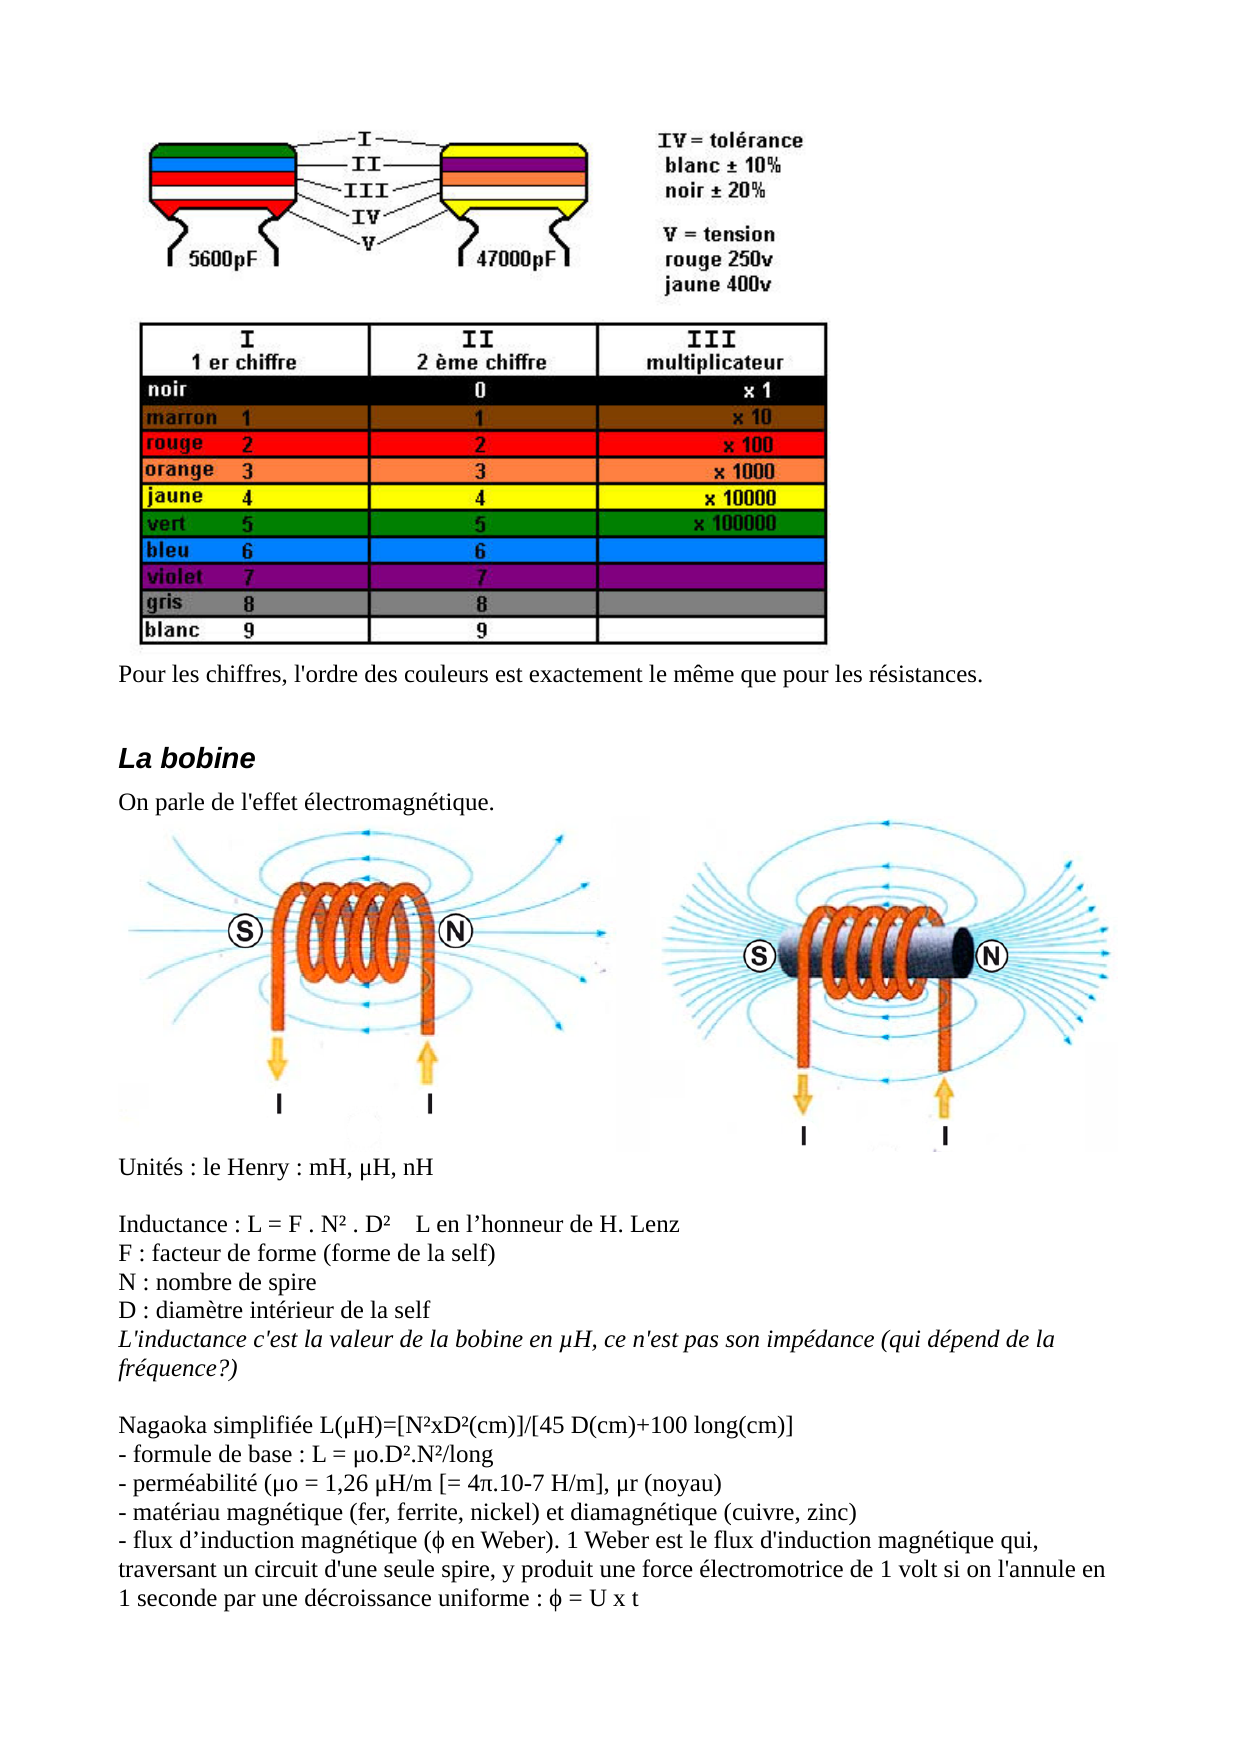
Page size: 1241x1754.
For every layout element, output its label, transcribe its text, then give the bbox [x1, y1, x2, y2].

text - flux d’induction magnétique (ϕ en Weber). 1 Weber est le flux d'induction magnétique qui, traversant un circuit d'une seule spire, y produit une force électromotrice de 1 volt si on l'annule en 1 seconde par une décroissance uniforme : ϕ = U x t [118, 1526, 1122, 1612]
text L'inductance c'est la valeur de la bobine en µH, ce n'est pas son impédance (qui dépend de la fréquence?) [118, 1324, 1122, 1382]
picture [118, 816, 1118, 1152]
text - formule de base : L = μo.D².N²/long [118, 1439, 1122, 1468]
picture [118, 118, 851, 659]
text D : diamètre intérieur de la self [118, 1296, 1122, 1324]
text F : facteur de forme (forme de la self) [118, 1238, 1122, 1267]
text - matériau magnétique (fer, ferrite, nickel) et diamagnétique (cuivre, zinc) [118, 1497, 1122, 1526]
subtitle La bobine [118, 741, 1122, 775]
text N : nombre de spire [118, 1267, 1122, 1296]
text Pour les chiffres, l'ordre des couleurs est exactement le même que pour les résistances. [118, 659, 1122, 687]
text On parle de l'effet électromagnétique. [118, 787, 1122, 816]
text - perméabilité (μo = 1,26 μH/m [= 4π.10-7 H/m], μr (noyau) [118, 1468, 1122, 1497]
text Unités : le Henry : mH, μH, nH [118, 1152, 1122, 1181]
text Nagaoka simplifiée L(μH)=[N²xD²(cm)]/[45 D(cm)+100 long(cm)] [118, 1411, 1122, 1439]
text Inductance : L = F . N² . D² L en l’honneur de H. Lenz [118, 1209, 1122, 1238]
